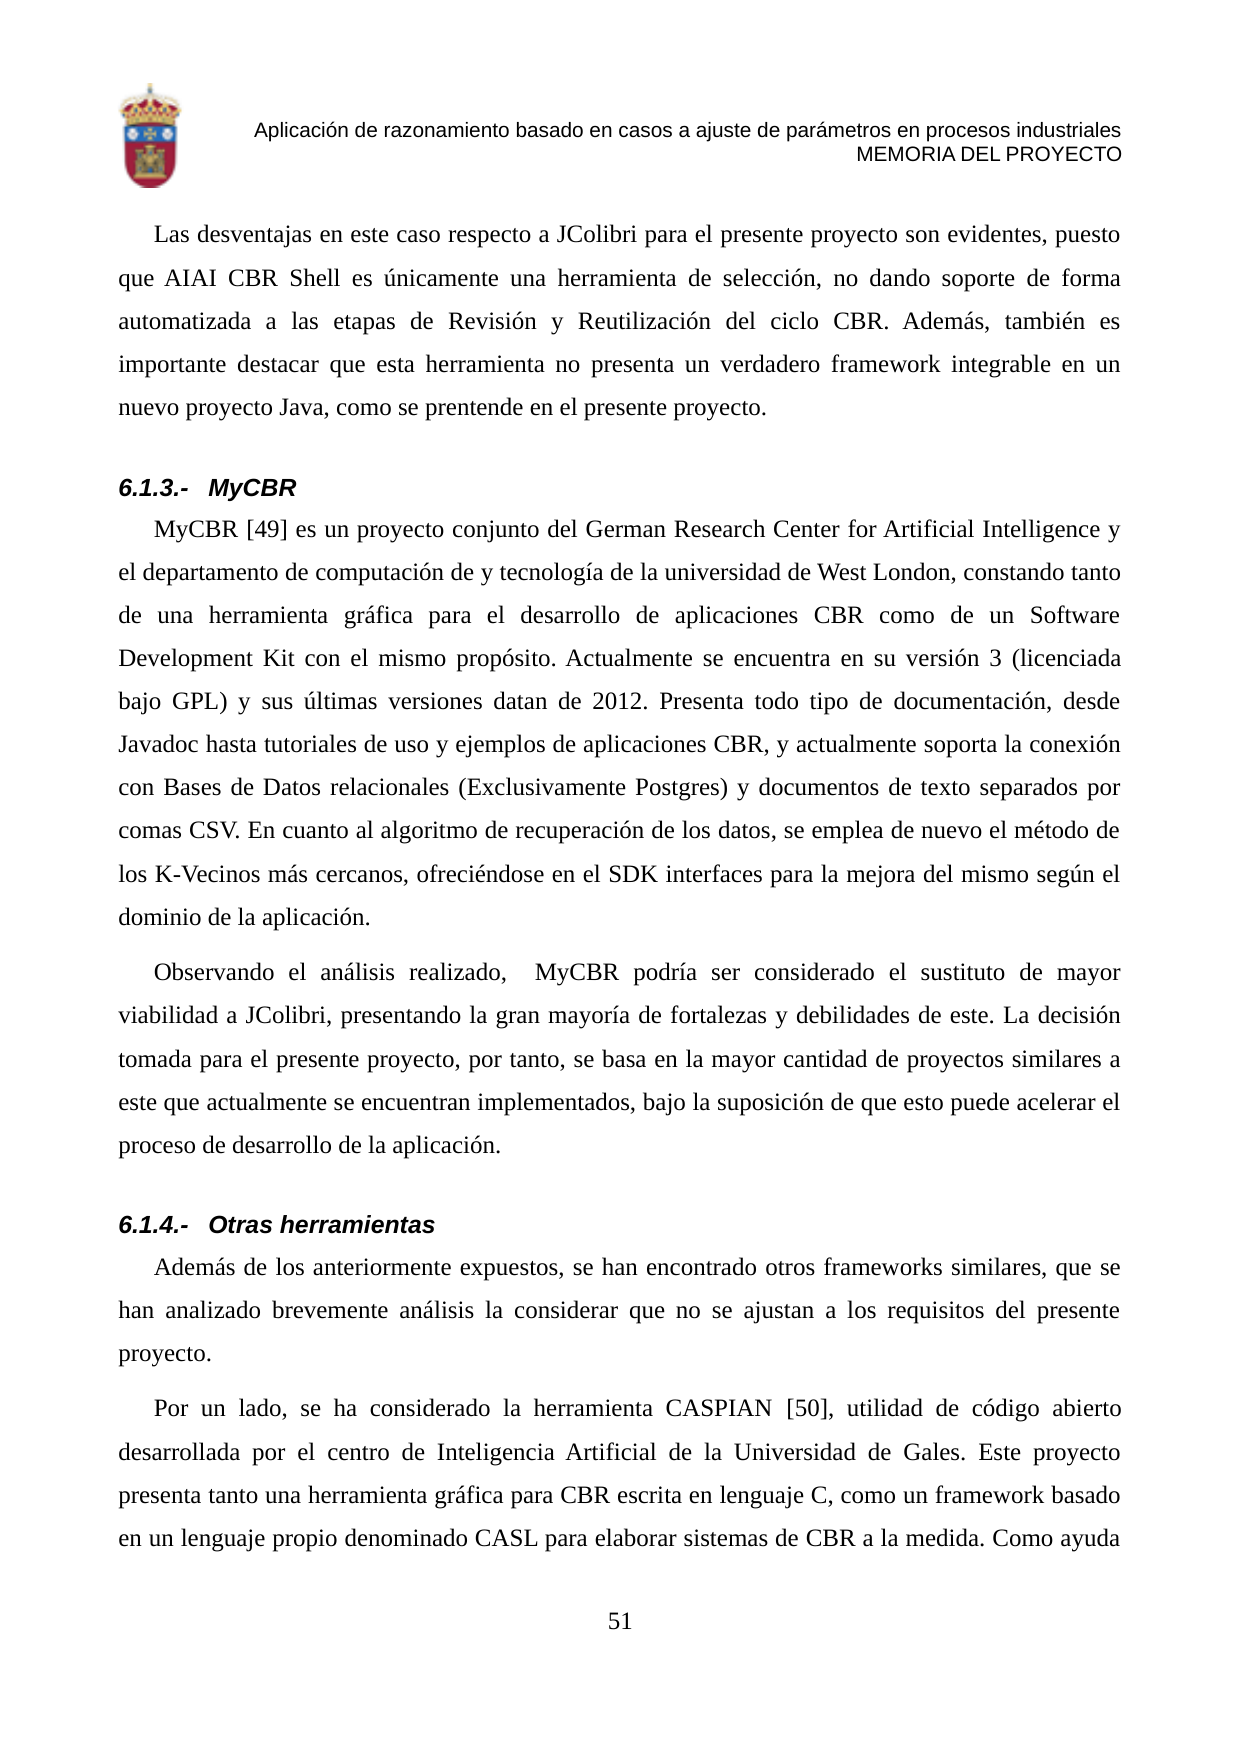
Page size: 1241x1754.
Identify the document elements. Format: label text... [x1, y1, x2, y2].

text Observando el análisis realizado, MyCBR podría ser considerado el sustituto de mayor viabilidad a JColibri, presentando la gran mayoría de fortalezas y debilidades de este. La decisión tomada para el presente proyecto, por tanto, se basa en la mayor cantidad de proyectos similares a este que actualmente se encuentran implementados, bajo la suposición de que esto puede acelerar el proceso de desarrollo de la aplicación. [118, 957, 1122, 1159]
text Por un lado, se ha considerado la herramienta CASPIAN [50], utilidad de código abierto desarrollada por el centro de Inteligencia Artificial de la Universidad de Gales. Este proyecto presenta tanto una herramienta gráfica para CBR escrita en lenguaje C, como un framework basado en un lenguaje propio denominado CASL para elaborar sistemas de CBR a la medida. Como ayuda [118, 1393, 1122, 1552]
subtitle MyCBR [118, 473, 1122, 501]
text MyCBR [49] es un proyecto conjunto del German Research Center for Artificial Intelligence y el departamento de computación de y tecnología de la universidad de West London, constando tanto de una herramienta gráfica para el desarrollo de aplicaciones CBR como de un Software Development Kit con el mismo propósito. Actualmente se encuentra en su versión 3 (licenciada bajo GPL) y sus últimas versiones datan de 2012. Presenta todo tipo de documentación, desde Javadoc hasta tutoriales de uso y ejemplos de aplicaciones CBR, y actualmente soporta la conexión con Bases de Datos relacionales (Exclusivamente Postgres) y documentos de texto separados por comas CSV. En cuanto al algoritmo de recuperación de los datos, se emplea de nuevo el método de los K-Vecinos más cercanos, ofreciéndose en el SDK interfaces para la mejora del mismo según el dominio de la aplicación. [118, 514, 1122, 931]
picture [117, 83, 184, 188]
text Las desventajas en este caso respecto a JColibri para el presente proyecto son evidentes, puesto que AIAI CBR Shell es únicamente una herramienta de selección, no dando soporte de forma automatizada a las etapas de Revisión y Reutilización del ciclo CBR. Además, también es importante destacar que esta herramienta no presenta un verdadero framework integrable en un nuevo proyecto Java, como se prentende en el presente proyecto. [118, 219, 1122, 421]
text Además de los anteriormente expuestos, se han encontrado otros frameworks similares, que se han analizado brevemente análisis la considerar que no se ajustan a los requisitos del presente proyecto. [118, 1252, 1122, 1367]
subtitle Otras herramientas [118, 1211, 1122, 1239]
